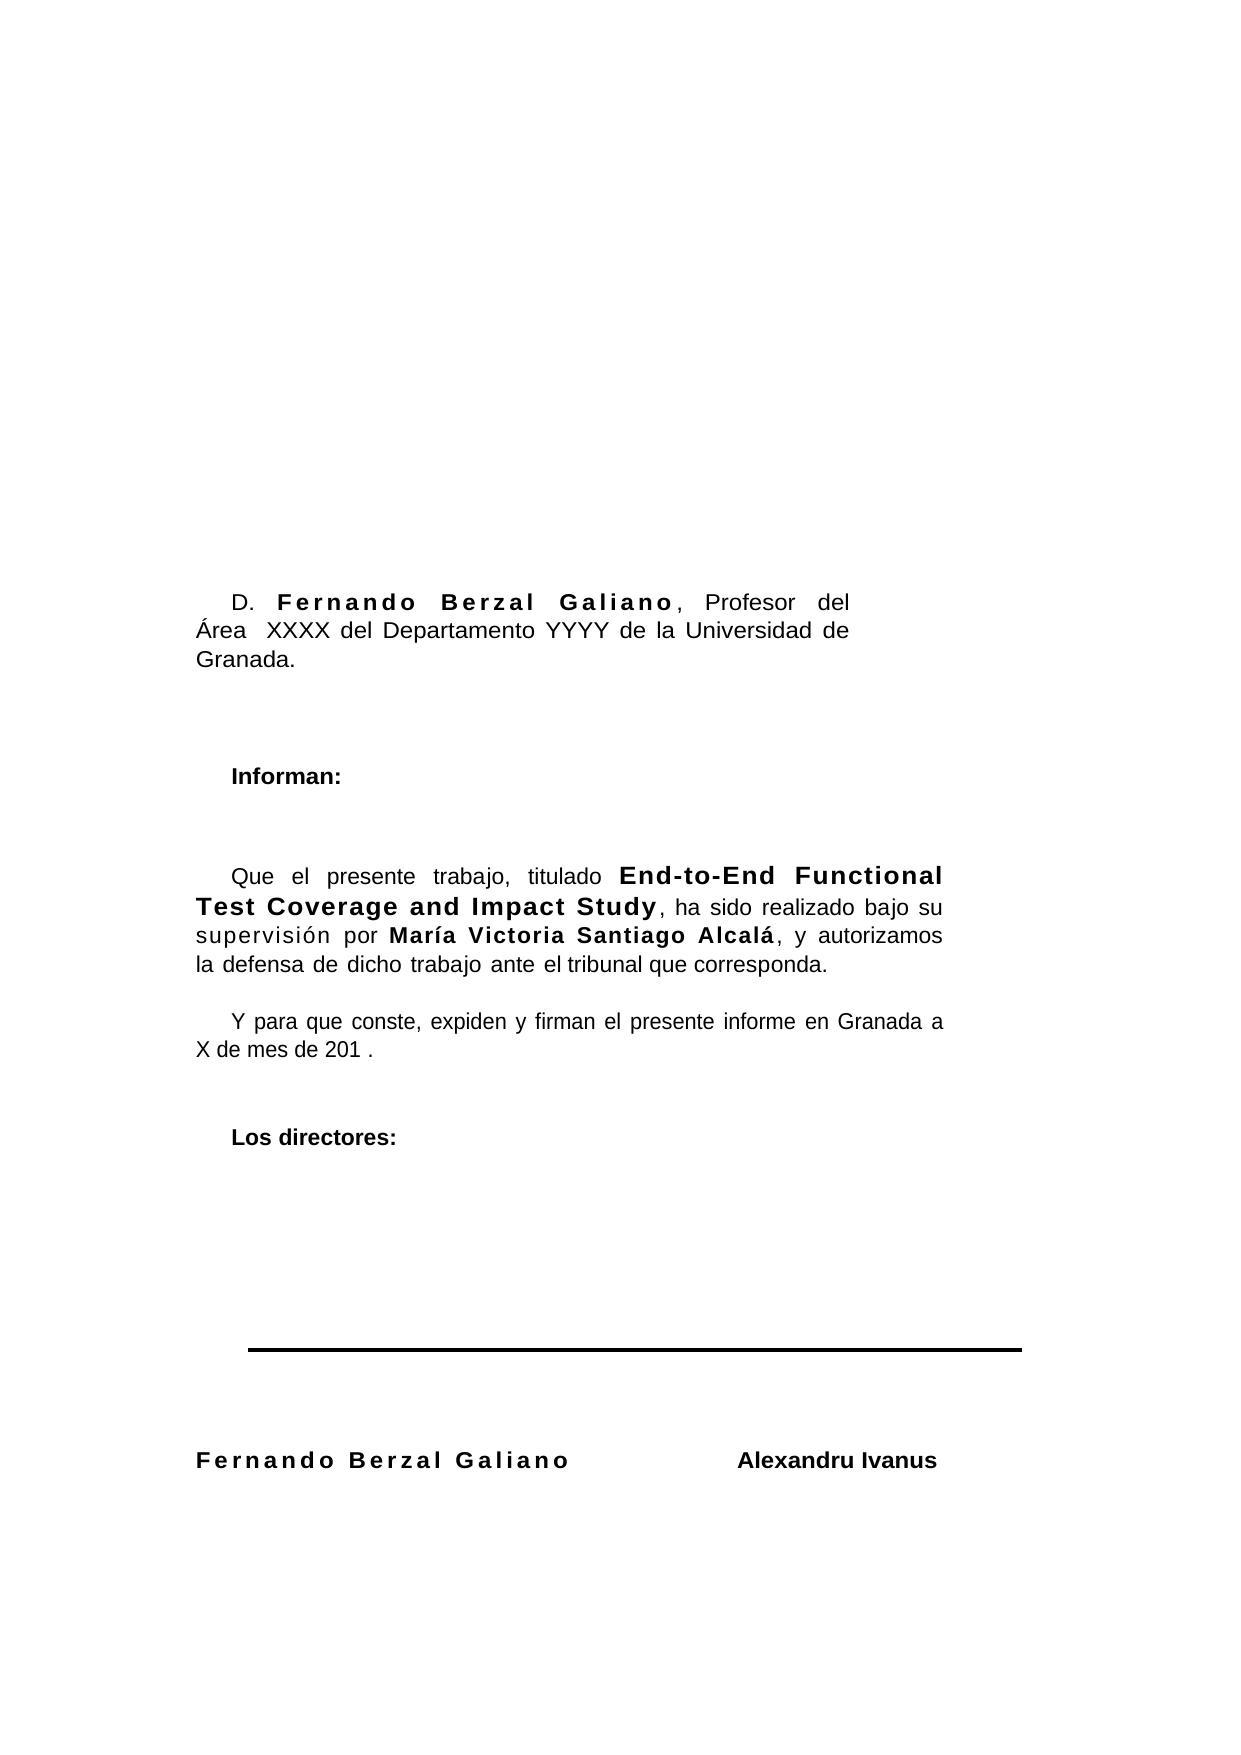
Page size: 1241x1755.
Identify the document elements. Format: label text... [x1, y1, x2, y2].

text Que el presente trabajo, titulado End-to-End Functional Test Coverage and Impact Study, ha sido realizado bajo su supervisión por María Victoria Santiago Alcalá, y autorizamos la defensa de dicho trabajo ante el tribunal que corresponda. [196, 861, 943, 977]
text Fernando Berzal Galiano Alexandru Ivanus [196, 1447, 943, 1473]
subtitle Los directores: [231, 1124, 1065, 1150]
text D. Fernando Berzal Galiano, Profesor del Área XXXX del Departamento YYYY de la Universidad de Granada. [196, 589, 849, 672]
text Y para que conste, expiden y firman el presente informe en Granada a X de mes de 201 . [196, 1008, 943, 1063]
subtitle Informan: [231, 763, 849, 789]
